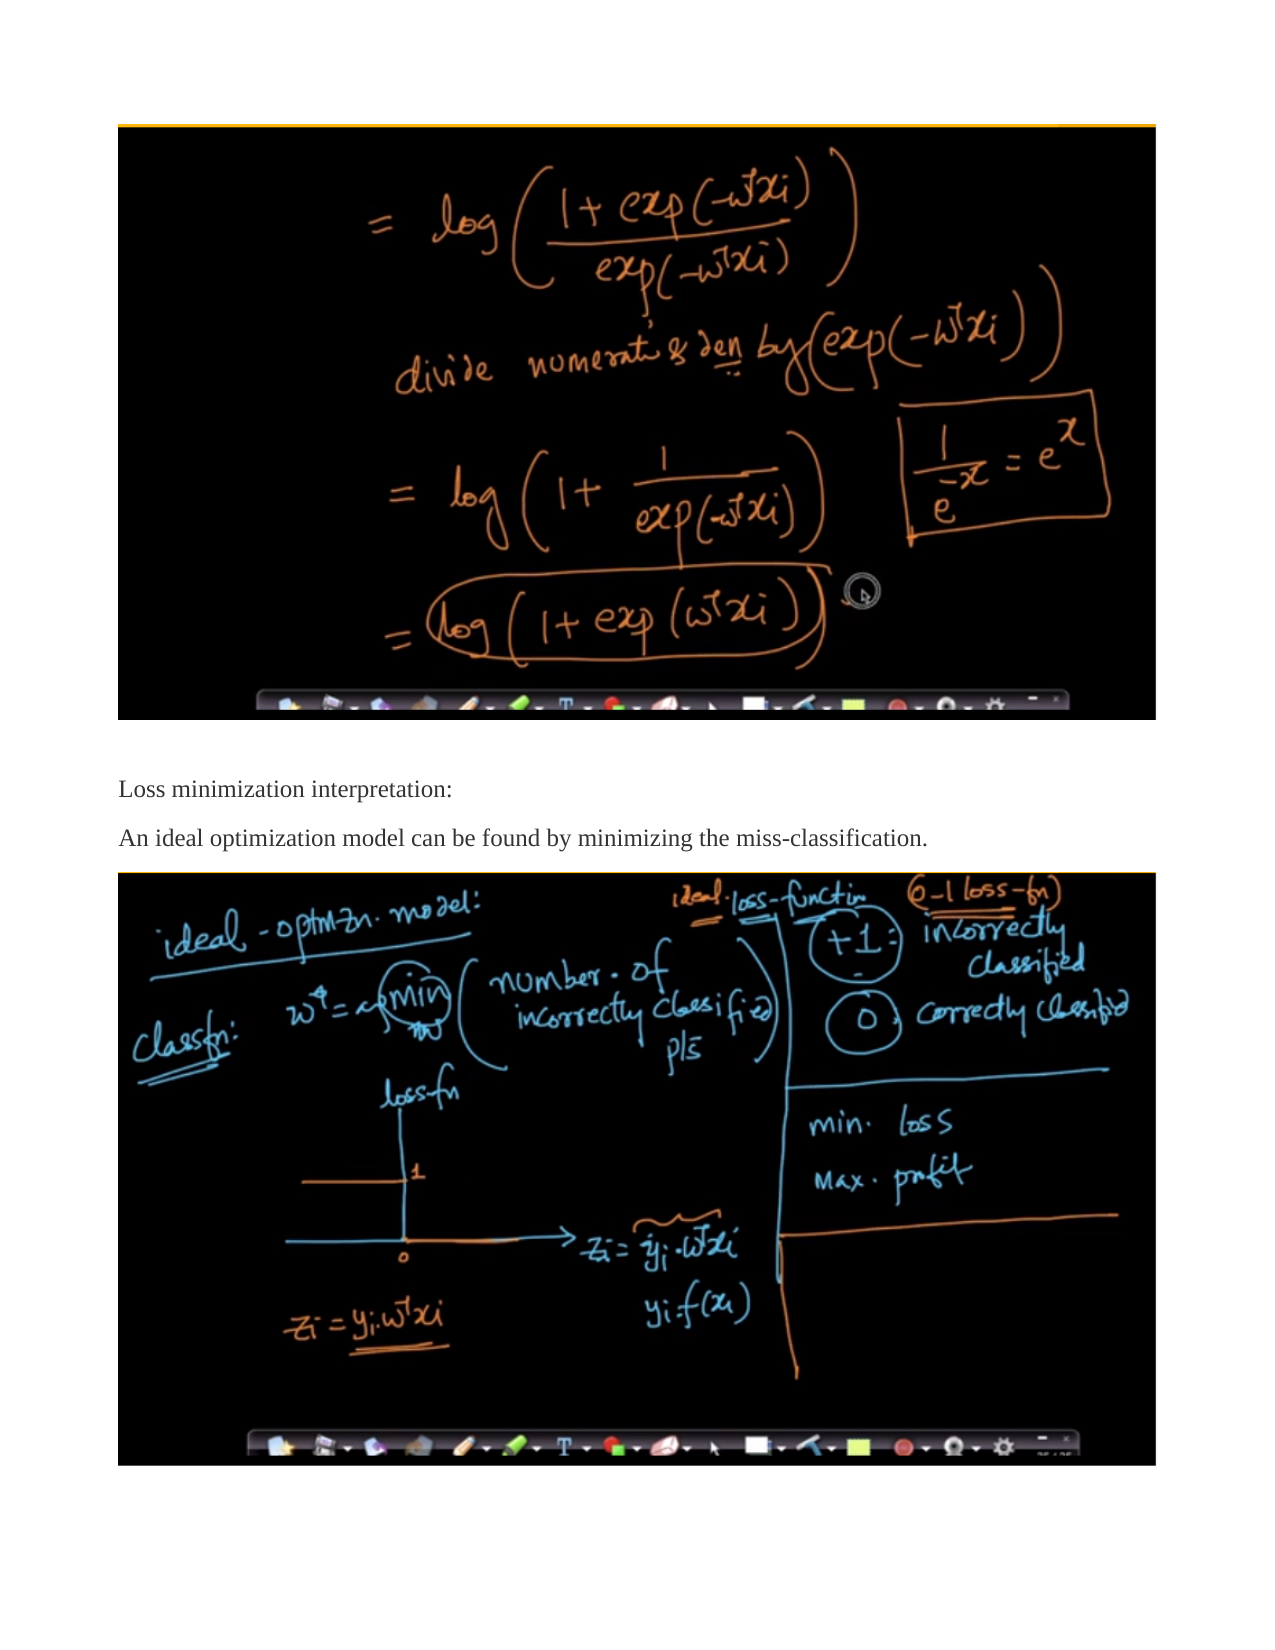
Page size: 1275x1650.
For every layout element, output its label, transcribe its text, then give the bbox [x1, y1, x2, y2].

picture [118, 872, 1157, 1468]
text Loss minimization interpretation: [118, 774, 1157, 803]
picture [118, 124, 1157, 720]
text An ideal optimization model can be found by minimizing the miss-classification. [118, 823, 1157, 852]
